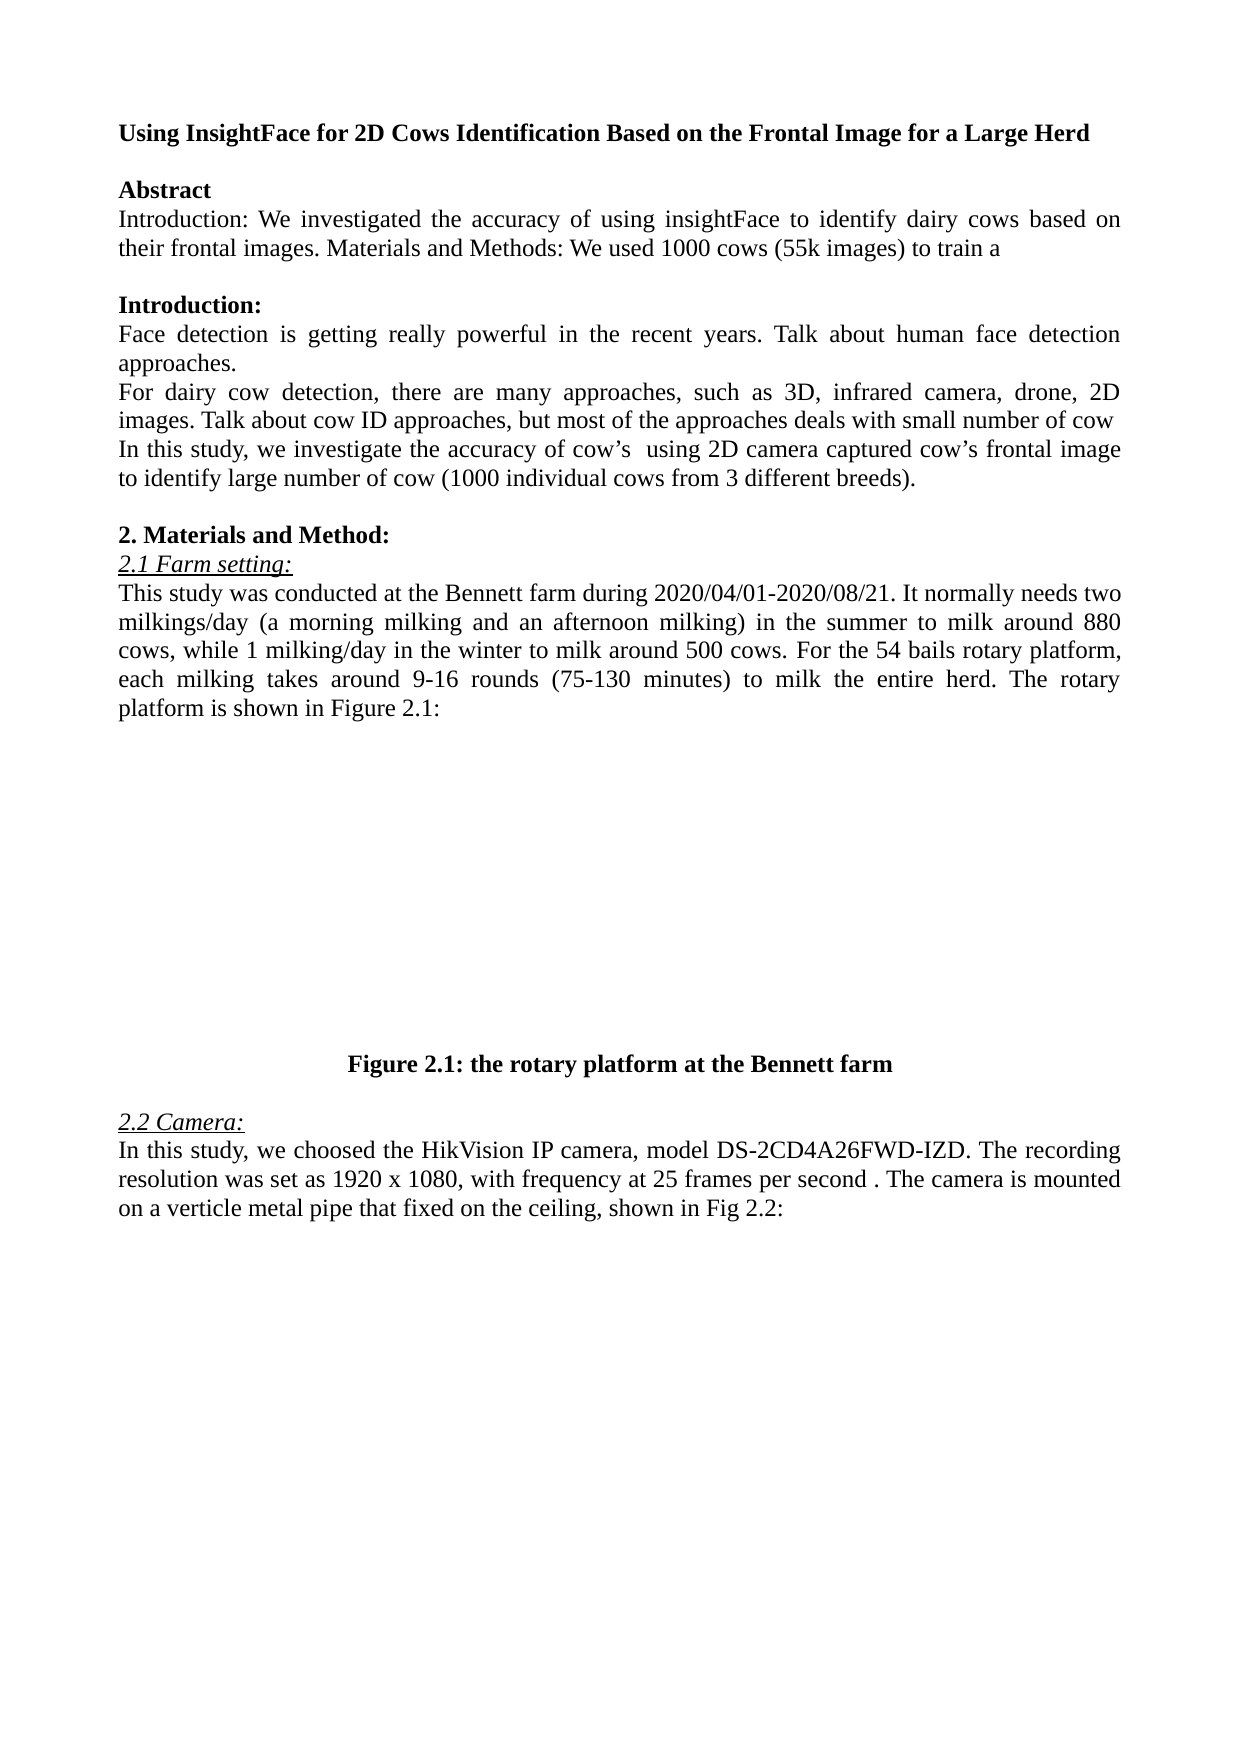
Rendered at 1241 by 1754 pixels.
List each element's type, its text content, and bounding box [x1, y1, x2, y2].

text In this study, we investigate the accuracy of cow’s using 2D camera captured cow’s frontal image to identify large number of cow (1000 individual cows from 3 different breeds). [118, 434, 1122, 492]
text 2.2 Camera: [118, 1107, 1122, 1135]
text For dairy cow detection, there are many approaches, such as 3D, infrared camera, drone, 2D images. Talk about cow ID approaches, but most of the approaches deals with small number of cow [118, 377, 1122, 434]
text Introduction: We investigated the accuracy of using insightFace to identify dairy cows based on their frontal images. Materials and Methods: We used 1000 cows (55k images) to train a [118, 204, 1122, 262]
text Abstract [118, 176, 1122, 204]
text Figure 2.1: the rotary platform at the Bennett farm [118, 1049, 1122, 1078]
text Face detection is getting really powerful in the recent years. Talk about human face detection approaches. [118, 319, 1122, 377]
text In this study, we choosed the HikVision IP camera, model DS-2CD4A26FWD-IZD. The recording resolution was set as 1920 x 1080, with frequency at 25 frames per second . The camera is mounted on a verticle metal pipe that fixed on the ceiling, shown in Fig 2.2: [118, 1135, 1122, 1222]
text Introduction: [118, 291, 1122, 319]
text 2. Materials and Method: [118, 521, 1122, 549]
text Using InsightFace for 2D Cows Identification Based on the Frontal Image for a Large Herd [118, 118, 1122, 147]
text 2.1 Farm setting: [118, 549, 1122, 578]
text This study was conducted at the Bennett farm during 2020/04/01-2020/08/21. It normally needs two milkings/day (a morning milking and an afternoon milking) in the summer to milk around 880 cows, while 1 milking/day in the winter to milk around 500 cows. For the 54 bails rotary platform, each milking takes around 9-16 rounds (75-130 minutes) to milk the entire herd. The rotary platform is shown in Figure 2.1: [118, 578, 1122, 722]
